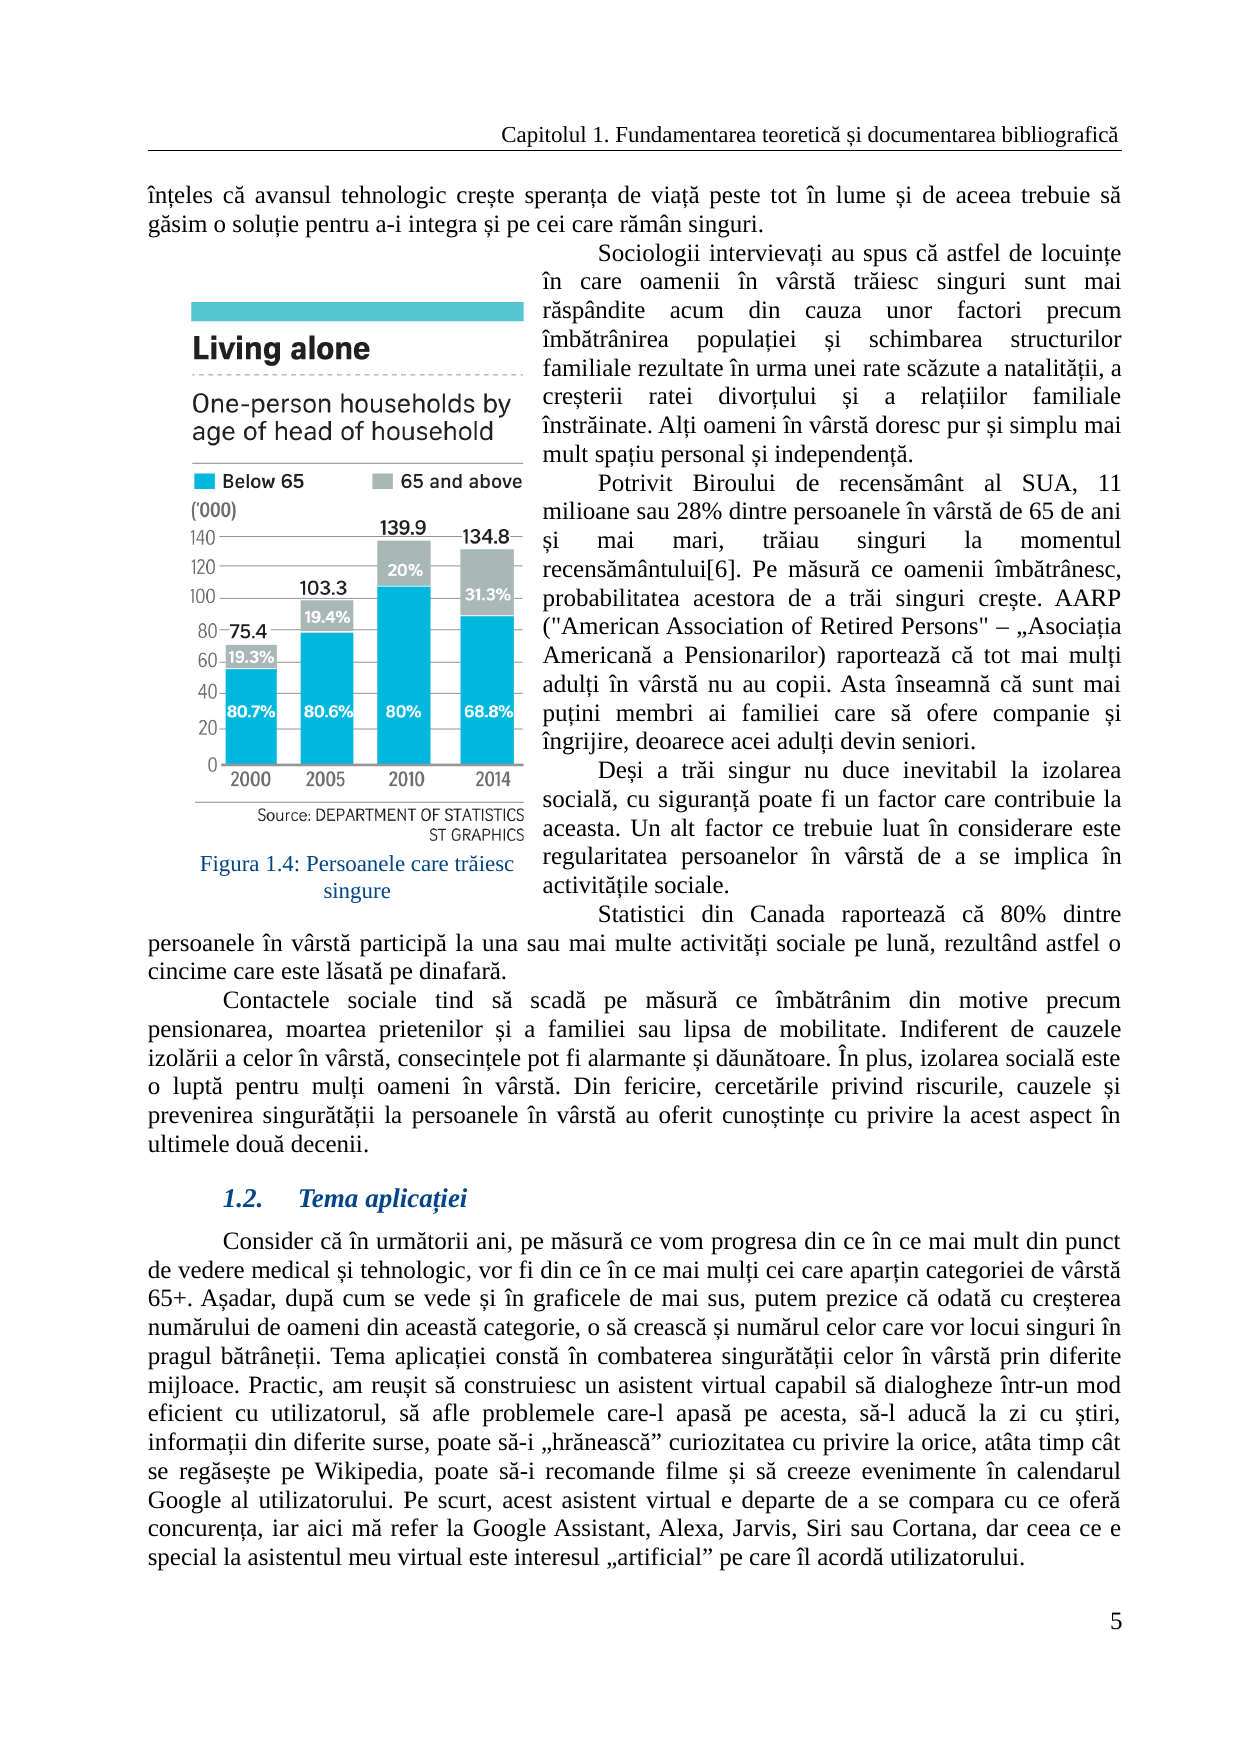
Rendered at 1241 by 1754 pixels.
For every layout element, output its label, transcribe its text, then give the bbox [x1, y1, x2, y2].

text Contactele sociale tind să scadă pe măsură ce îmbătrânim din motive precum pensionarea, moartea prietenilor și a familiei sau lipsa de mobilitate. Indiferent de cauzele izolării a celor în vârstă, consecințele pot fi alarmante și dăunătoare. În plus, izolarea socială este o luptă pentru mulți oameni în vârstă. Din fericire, cercetările privind riscurile, cauzele și prevenirea singurătății la persoanele în vârstă au oferit cunoștințe cu privire la acest aspect în ultimele două decenii. [148, 985, 1122, 1158]
text înțeles că avansul tehnologic crește speranța de viață peste tot în lume și de aceea trebuie să găsim o soluție pentru a-i integra și pe cei care rămân singuri. [148, 180, 1122, 238]
picture [190, 302, 524, 846]
text Figura 1.4: Persoanele care trăiesc singure [191, 846, 523, 903]
text Sociologii intervievați au spus că astfel de locuințe în care oamenii în vârstă trăiesc singuri sunt mai răspândite acum din cauza unor factori precum îmbătrânirea populației și schimbarea structurilor familiale rezultate în urma unei rate scăzute a natalității, a creșterii ratei divorțului și a relațiilor familiale înstrăinate. Alți oameni în vârstă doresc pur și simplu mai mult spațiu personal și independență. [148, 238, 1122, 468]
text [148, 755, 191, 899]
text Consider că în următorii ani, pe măsură ce vom progresa din ce în ce mai mult din punct de vedere medical și tehnologic, vor fi din ce în ce mai mulți cei care aparțin categoriei de vârstă 65+. Așadar, după cum se vede și în graficele de mai sus, putem prezice că odată cu creșterea numărului de oameni din această categorie, o să crească și numărul celor care vor locui singuri în pragul bătrâneții. Tema aplicației constă în combaterea singurătății celor în vârstă prin diferite mijloace. Practic, am reușit să construiesc un asistent virtual capabil să dialogheze într-un mod eficient cu utilizatorul, să afle problemele care-l apasă pe acesta, să-l aducă la zi cu știri, informații din diferite surse, poate să-i „hrănească” curiozitatea cu privire la orice, atâta timp cât se regăsește pe Wikipedia, poate să-i recomande filme și să creeze evenimente în calendarul Google al utilizatorului. Pe scurt, acest asistent virtual e departe de a se compara cu ce oferă concurența, iar aici mă refer la Google Assistant, Alexa, Jarvis, Siri sau Cortana, dar ceea ce e special la asistentul meu virtual este interesul „artificial” pe care îl acordă utilizatorului. [148, 1226, 1122, 1571]
subtitle Tema aplicației [223, 1182, 1122, 1214]
text Deși a trăi singur nu duce inevitabil la izolarea socială, cu siguranță poate fi un factor care contribuie la aceasta. Un alt factor ce trebuie luat în considerare este regularitatea persoanelor în vârstă de a se implica în activitățile sociale. [523, 755, 1122, 899]
text Statistici din Canada raportează că 80% dintre persoanele în vârstă participă la una sau mai multe activități sociale pe lună, rezultând astfel o cincime care este lăsată pe dinafară. [148, 899, 1122, 985]
text Potrivit Biroului de recensământ al SUA, 11 milioane sau 28% dintre persoanele în vârstă de 65 de ani și mai mari, trăiau singuri la momentul recensământului[6]. Pe măsură ce oamenii îmbătrânesc, probabilitatea acestora de a trăi singuri crește. AARP ("American Association of Retired Persons" – „Asociația Americană a Pensionarilor) raportează că tot mai mulți adulți în vârstă nu au copii. Asta înseamnă că sunt mai puțini membri ai familiei care să ofere companie și îngrijire, deoarece acei adulți devin seniori. [524, 468, 1122, 755]
text [148, 468, 190, 755]
